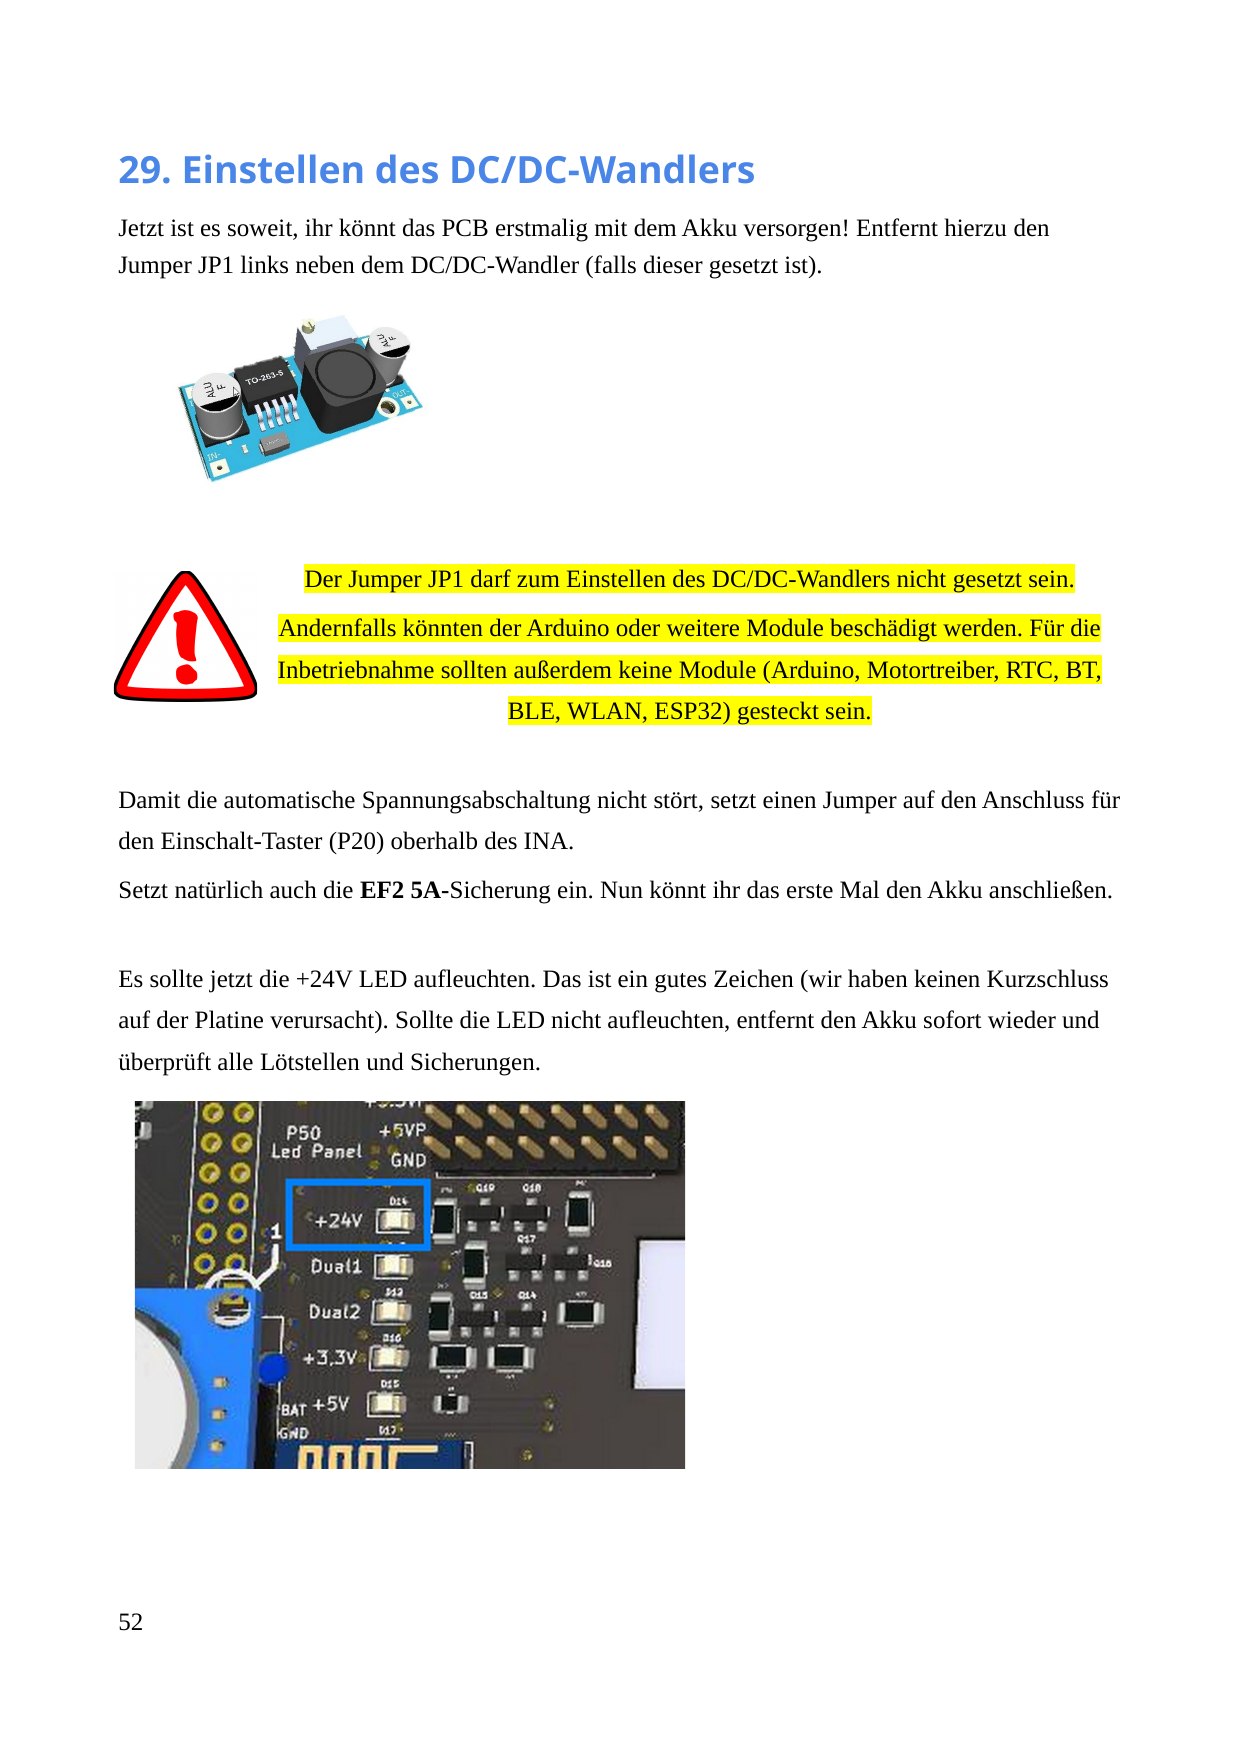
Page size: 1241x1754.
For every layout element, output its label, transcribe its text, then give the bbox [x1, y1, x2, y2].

text Damit die automatische Spannungsabschaltung nicht stört, setzt einen Jumper auf den Anschluss für den Einschalt-Taster (P20) oberhalb des INA. [118, 775, 1122, 858]
picture [123, 302, 504, 519]
text Setzt natürlich auch die EF2 5A-Sicherung ein. Nun könnt ihr das erste Mal den Akku anschließen. [118, 866, 1122, 907]
text Jetzt ist es soweit, ihr könnt das PCB erstmalig mit dem Akku versorgen! Entfernt hierzu den Jumper JP1 links neben dem DC/DC-Wandler (falls dieser gesetzt ist). [118, 207, 1122, 281]
picture [113, 571, 258, 702]
text Es sollte jetzt die +24V LED aufleuchten. Das ist ein gutes Zeichen (wir haben keinen Kurzschluss auf der Platine verursacht). Sollte die LED nicht aufleuchten, entfernt den Akku sofort wieder und überprüft alle Lötstellen und Sicherungen. [118, 954, 1122, 1078]
picture [134, 1101, 686, 1469]
text Der Jumper JP1 darf zum Einstellen des DC/DC-Wandlers nicht gesetzt sein. [118, 554, 1122, 596]
subtitle 29. Einstellen des DC/DC-Wandlers [118, 143, 1122, 194]
text Andernfalls könnten der Arduino oder weitere Module beschädigt werden. Für die Inbetriebnahme sollten außerdem keine Module (Arduino, Motortreiber, RTC, BT, BLE, WLAN, ESP32) gesteckt sein. [118, 604, 1122, 728]
